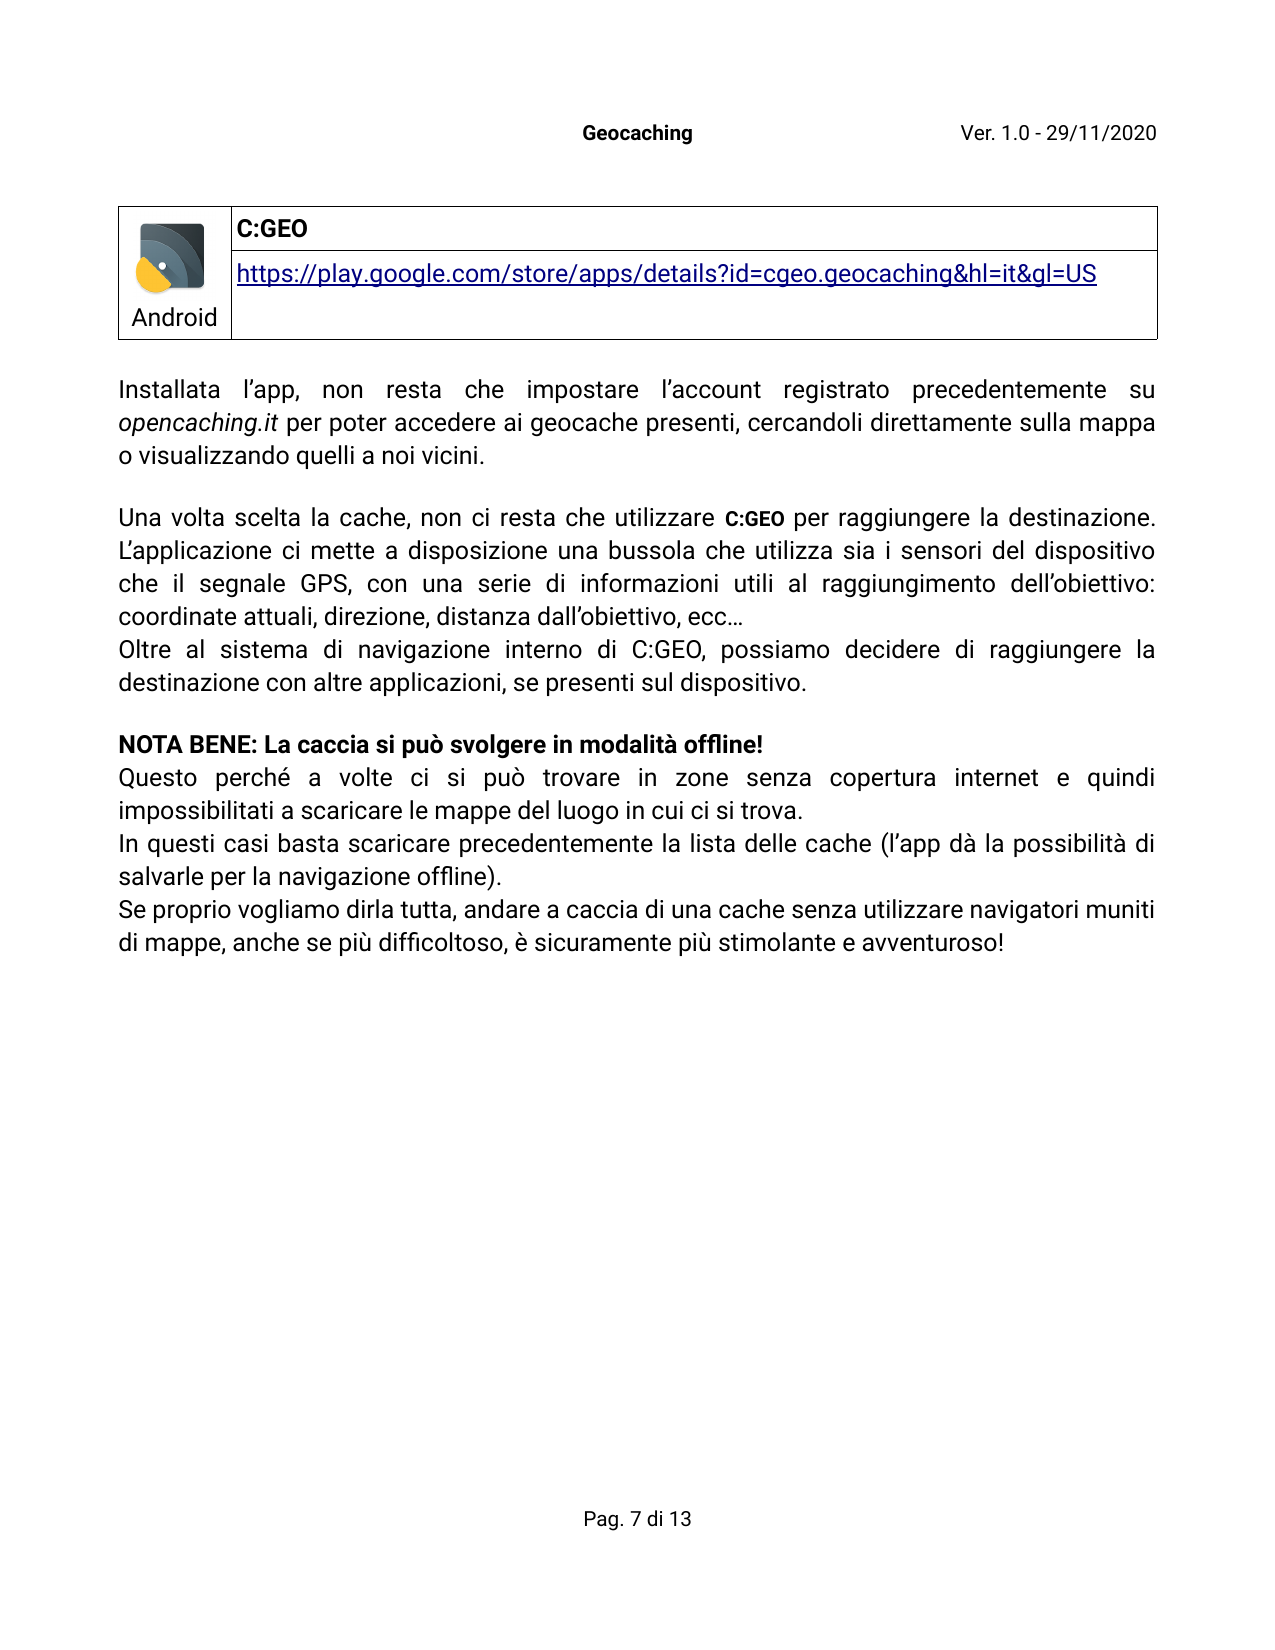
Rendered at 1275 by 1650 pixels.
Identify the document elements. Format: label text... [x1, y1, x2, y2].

subtitle NOTA BENE: La caccia si può svolgere in modalità offline! [118, 727, 1157, 760]
subtitle Questo perché a volte ci si può trovare in zone senza copertura internet e quindi impossibilitati a scaricare le mappe del luogo in cui ci si trova. [118, 760, 1157, 826]
subtitle Oltre al sistema di navigazione interno di C:GEO, possiamo decidere di raggiungere la destinazione con altre applicazioni, se presenti sul dispositivo. [118, 632, 1157, 698]
subtitle In questi casi basta scaricare precedentemente la lista delle cache (l’app dà la possibilità di salvarle per la navigazione offline). [118, 826, 1157, 892]
subtitle Se proprio vogliamo dirla tutta, andare a caccia di una cache senza utilizzare navigatori muniti di mappe, anche se più difficoltoso, è sicuramente più stimolante e avventuroso! [118, 892, 1157, 958]
table_cell https://play.google.com/store/apps/details?id=cgeo.geocaching&hl=it&gl=US [232, 251, 1157, 339]
table_header Android [119, 207, 231, 339]
subtitle Una volta scelta la cache, non ci resta che utilizzare C:GEO per raggiungere la destinazione. L’applicazione ci mette a disposizione una bussola che utilizza sia i sensori del dispositivo che il segnale GPS, con una serie di informazioni utili al raggiungimento dell’obiettivo: coordinate attuali, direzione, distanza dall’obiettivo, ecc… [118, 500, 1157, 632]
picture [133, 211, 216, 301]
table_header C:GEO [232, 207, 1157, 250]
subtitle Installata l’app, non resta che impostare l’account registrato precedentemente su opencaching.it per poter accedere ai geocache presenti, cercandoli direttamente sulla mappa o visualizzando quelli a noi vicini. [118, 372, 1157, 471]
